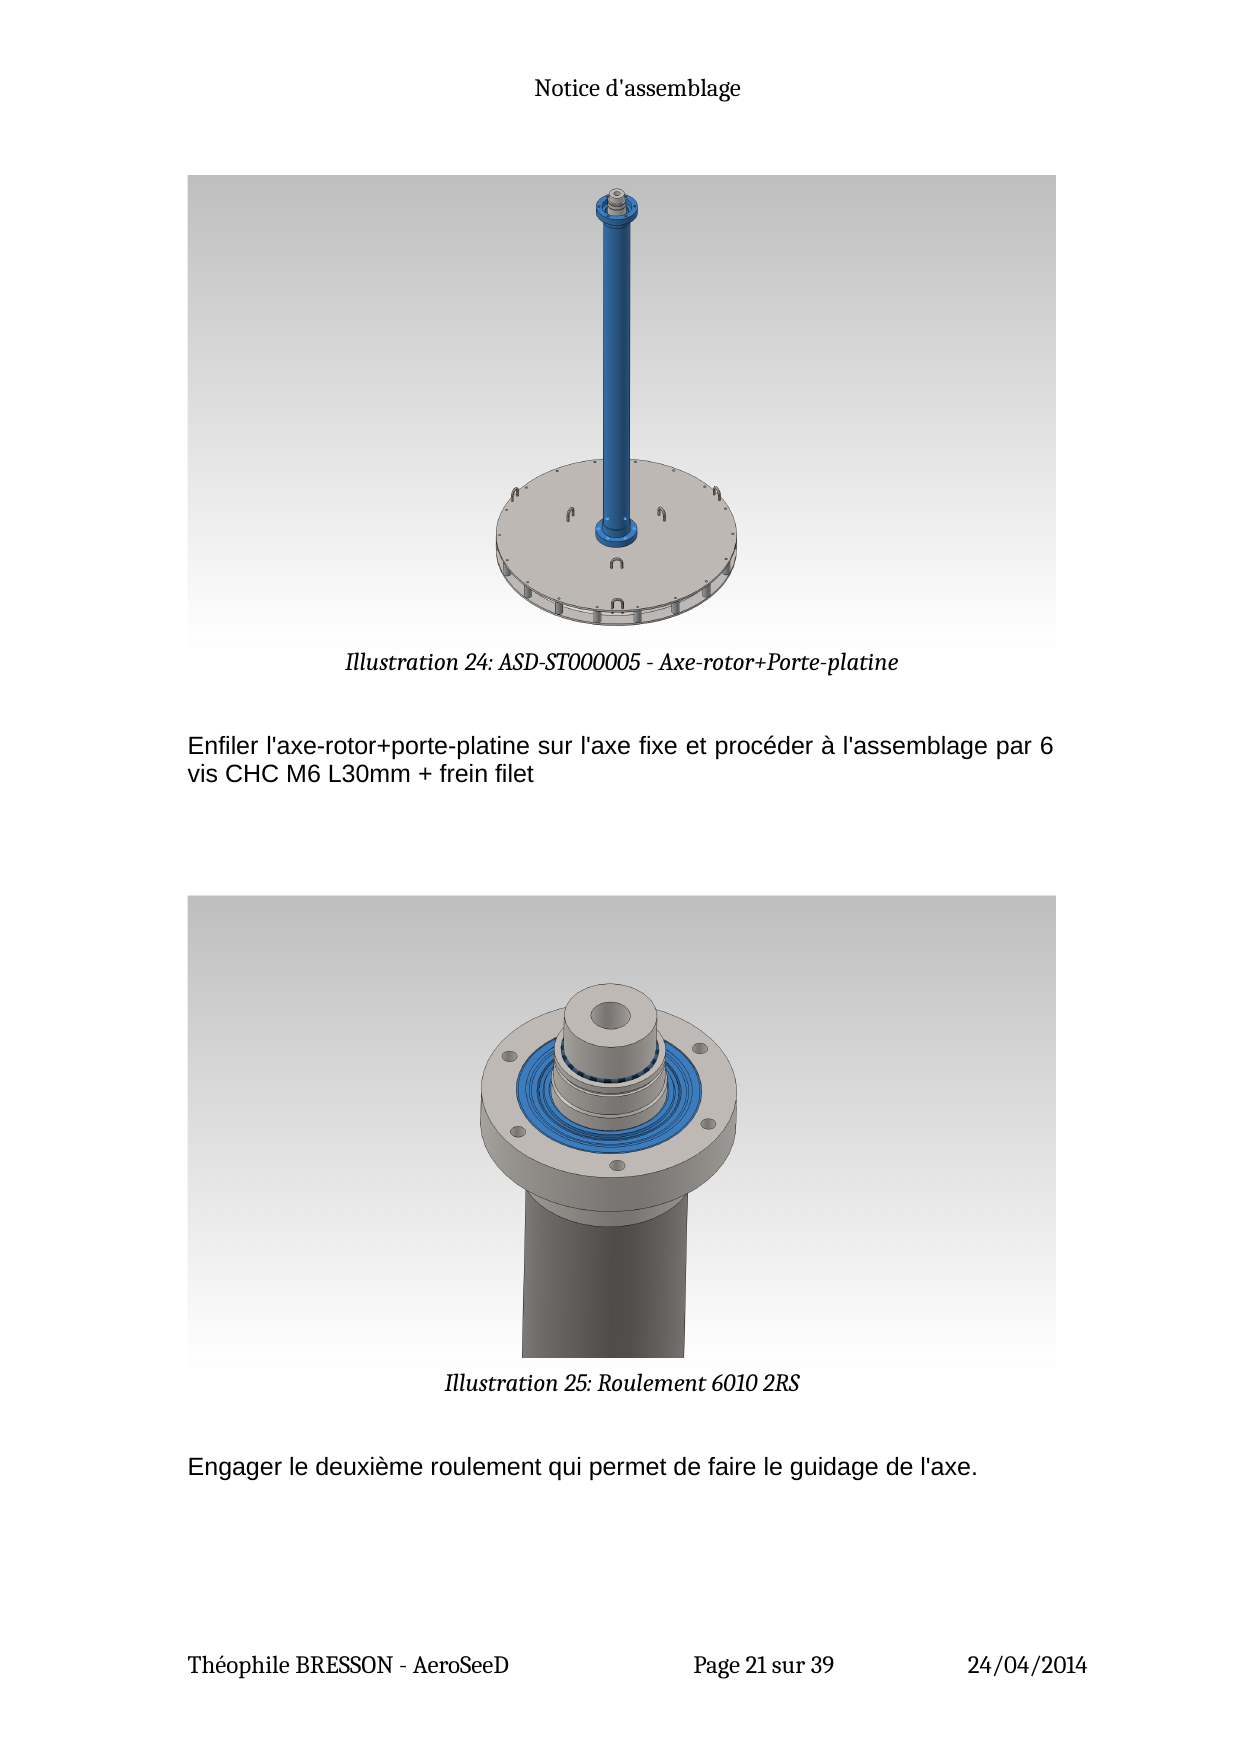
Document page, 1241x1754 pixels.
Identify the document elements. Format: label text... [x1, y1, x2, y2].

picture [187, 895, 1056, 1369]
text Engager le deuxième roulement qui permet de faire le guidage de l'axe. [187, 1451, 1056, 1480]
text Illustration 24: ASD-ST000005 - Axe-rotor+Porte-platine [187, 649, 1056, 677]
picture [187, 175, 1056, 649]
text Enfiler l'axe-rotor+porte-platine sur l'axe fixe et procéder à l'assemblage par 6 vis CHC M6 L30mm + frein filet [187, 731, 1056, 788]
text Illustration 25: Roulement 6010 2RS [187, 1369, 1056, 1398]
